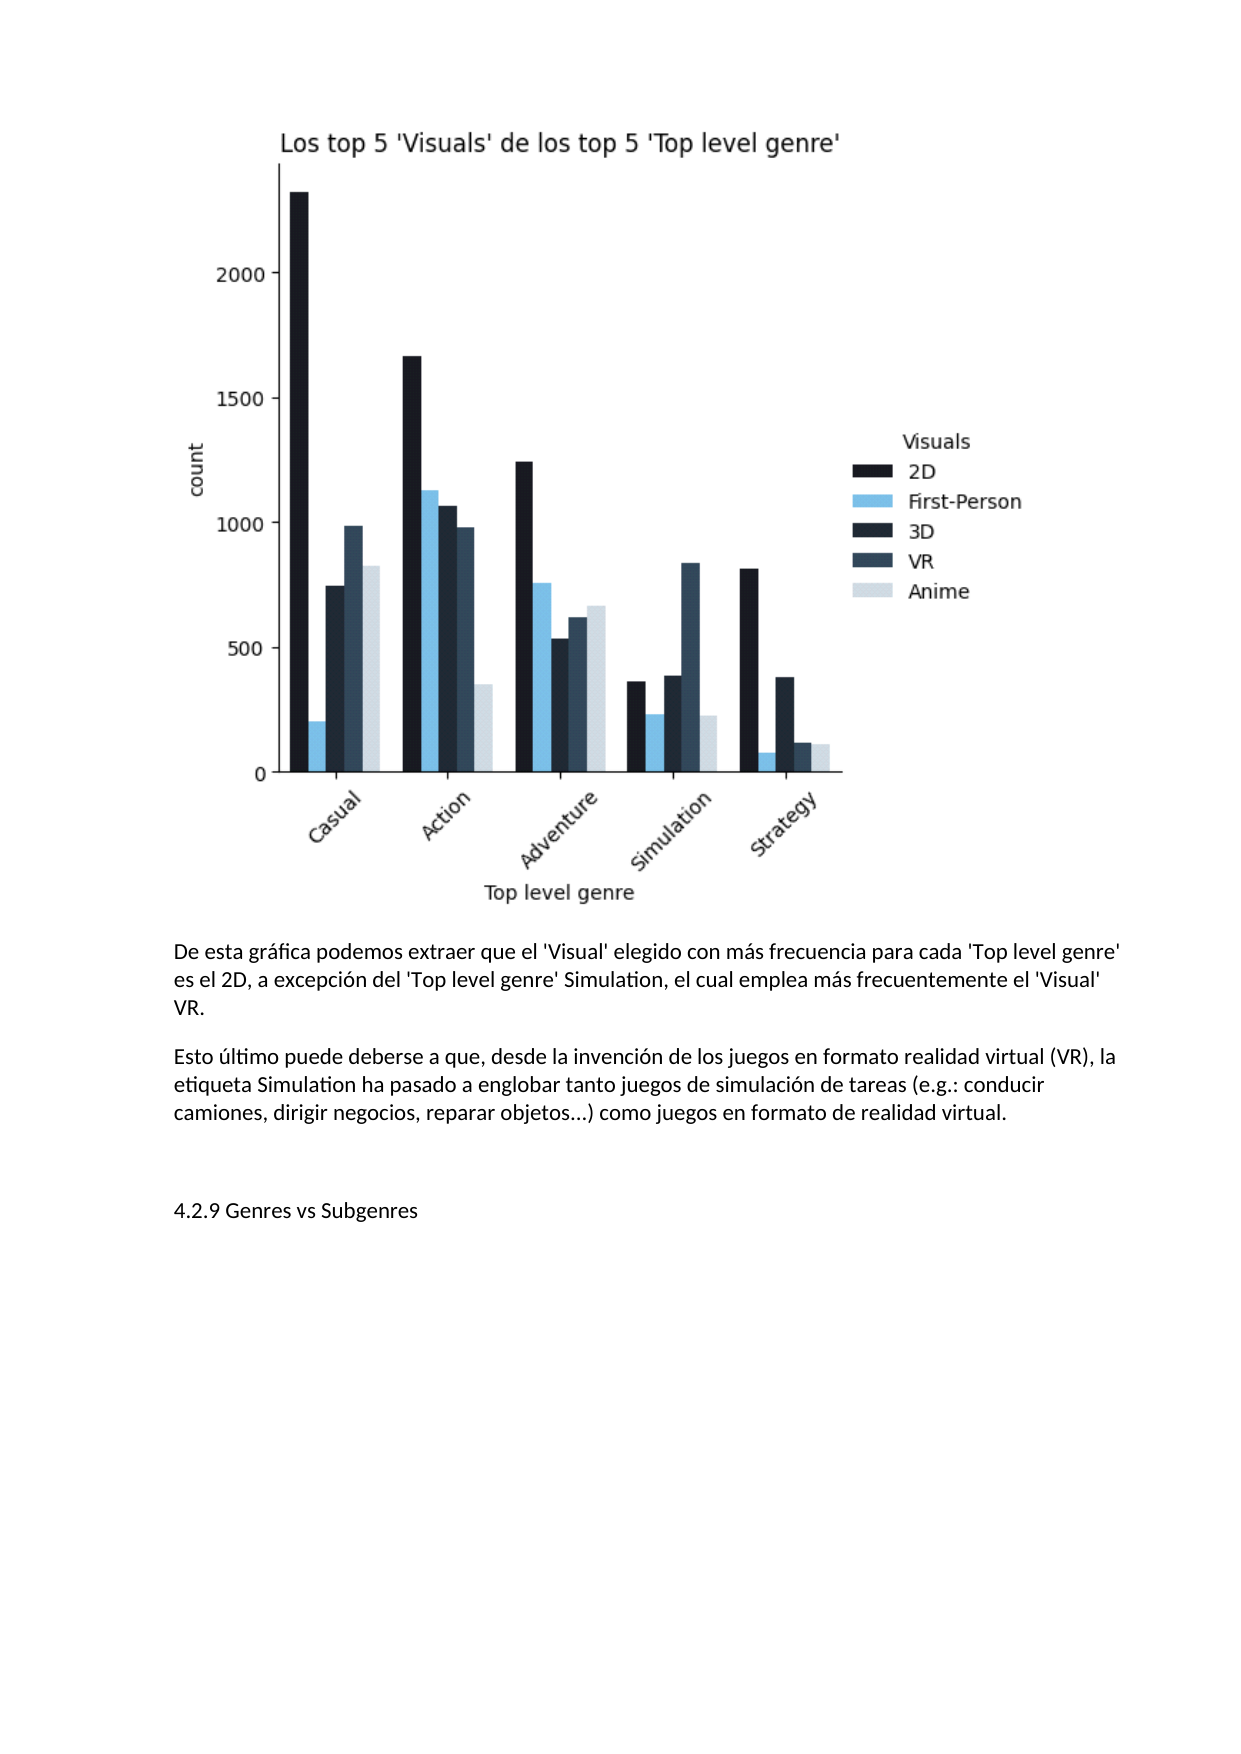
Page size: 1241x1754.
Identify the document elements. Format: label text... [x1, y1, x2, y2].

text De esta gráfica podemos extraer que el 'Visual' elegido con más frecuencia para cada 'Top level genre' es el 2D, a excepción del 'Top level genre' Simulation, el cual emplea más frecuentemente el 'Visual' VR. [174, 937, 1122, 1021]
text Esto último puede deberse a que, desde la invención de los juegos en formato realidad virtual (VR), la etiqueta Simulation ha pasado a englobar tanto juegos de simulación de tareas (e.g.: conducir camiones, dirigir negocios, reparar objetos...) como juegos en formato de realidad virtual. [174, 1042, 1122, 1126]
text 4.2.9 Genres vs Subgenres [174, 1196, 1122, 1224]
